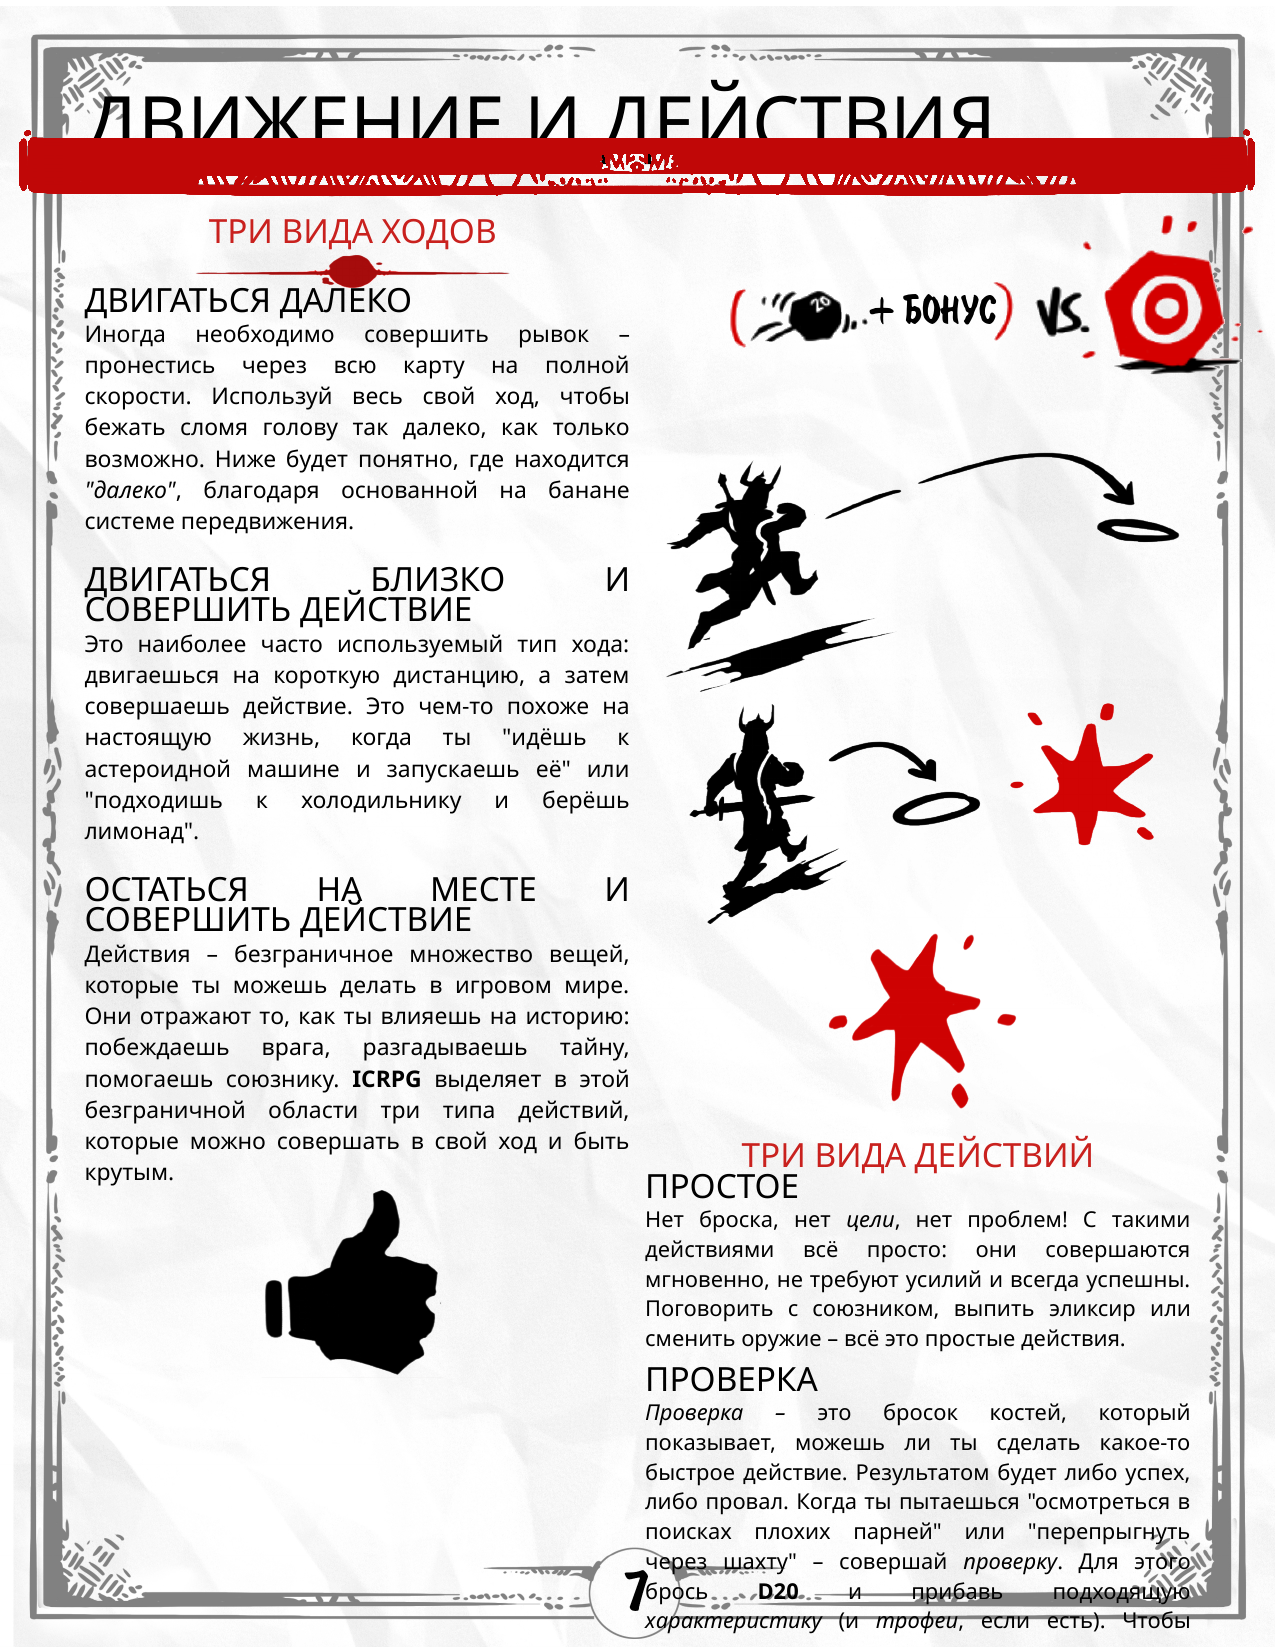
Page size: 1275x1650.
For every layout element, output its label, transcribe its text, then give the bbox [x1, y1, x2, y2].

text Иногда необходимо совершить рывок – пронестись через всю карту на полной скорости. Используй весь свой ход, чтобы бежать сломя голову так далеко, как только возможно. Ниже будет понятно, где находится "далеко", благодаря основанной на банане системе передвижения. [84, 318, 630, 536]
subtitle ПРОВЕРКА [645, 1370, 1200, 1397]
subtitle ПРОСТОЕ [645, 1177, 1275, 1204]
subtitle ТРИ ВИДА ХОДОВ [75, 208, 630, 291]
subtitle ДВИГАТЬСЯ ДАЛЕКО [298, 291, 630, 318]
subtitle ДВИГАТЬСЯ БЛИЗКО И СОВЕРШИТЬ ДЕЙСТВИЕ [84, 568, 630, 628]
subtitle ОСТАТЬСЯ НА МЕСТЕ И СОВЕРШИТЬ ДЕЙСТВИЕ [84, 878, 630, 938]
text Нет броска, нет цели, нет проблем! С такими действиями всё просто: они совершаются мгновенно, не требуют усилий и всегда успешны. Поговорить с союзником, выпить эликсир или сменить оружие – всё это простые действия. [645, 1204, 1191, 1353]
text Это наиболее часто используемый тип хода: двигаешься на короткую дистанцию, а затем совершаешь действие. Это чем-то похоже на настоящую жизнь, когда ты "идёшь к астероидной машине и запускаешь её" или "подходишь к холодильнику и берёшь лимонад". [84, 628, 630, 846]
picture [0, 6, 1275, 1647]
text Проверка – это бросок костей, который показывает, можешь ли ты сделать какое-то быстрое действие. Результатом будет либо успех, либо провал. Когда ты пытаешься "осмотреться в поисках плохих парней" или "перепрыгнуть через шахту" – совершай проверку. Для этого брось D20 и прибавь подходящую характеристику (и трофеи, если есть). Чтобы [645, 1397, 1191, 1635]
subtitle ТРИ ВИДА ДЕЙСТВИЙ [645, 1132, 1191, 1177]
text Действия – безграничное множество вещей, которые ты можешь делать в игровом мире. Они отражают то, как ты влияешь на историю: побеждаешь врага, разгадываешь тайну, помогаешь союзнику. ICRPG выделяет в этой безграничной области три типа действий, которые можно совершать в свой ход и быть крутым. [84, 938, 630, 1188]
subtitle ДВИГАТЬСЯ ДАЛЕКО [103, 291, 287, 318]
